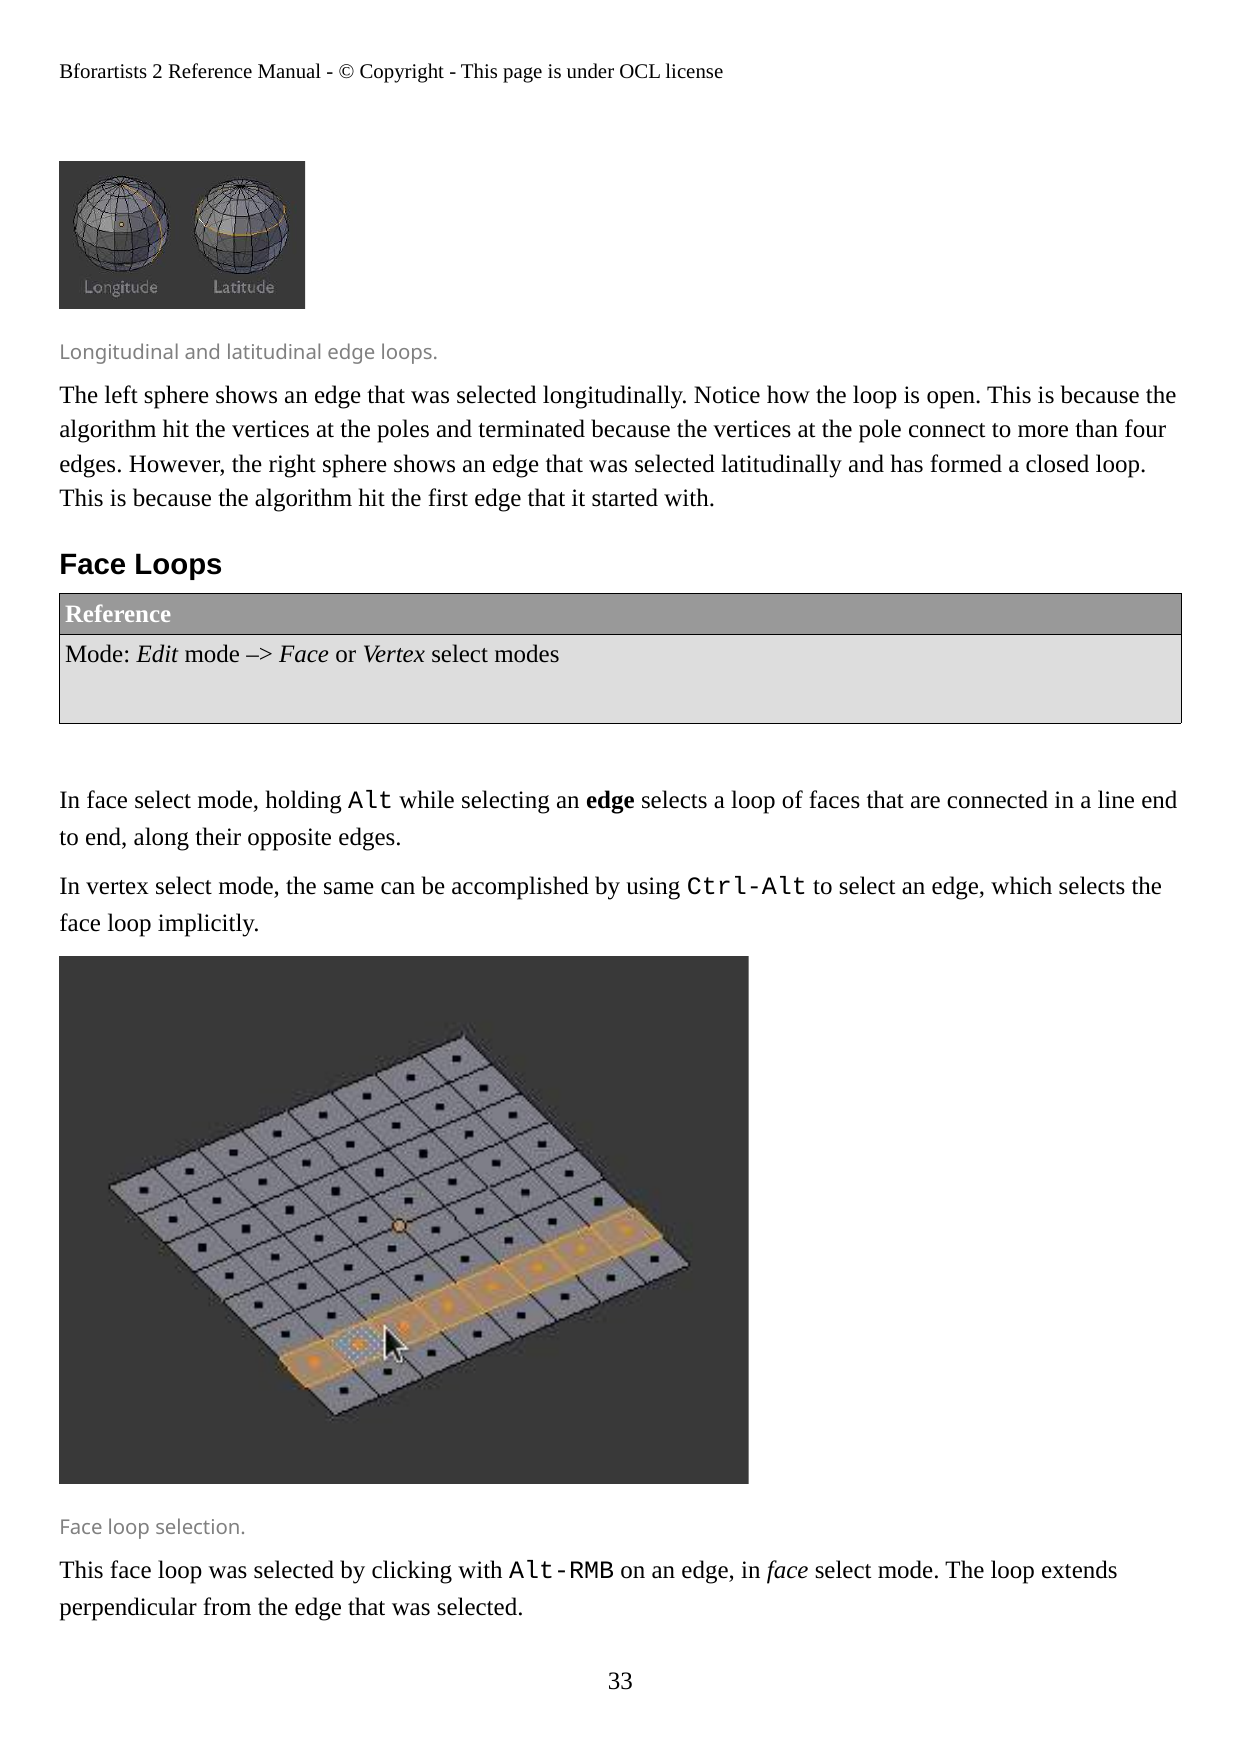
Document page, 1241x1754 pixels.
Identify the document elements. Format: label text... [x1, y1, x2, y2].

text This face loop was selected by clicking with Alt-RMB on an edge, in face select mode. The loop extends perpendicular from the edge that was selected. [59, 1555, 1181, 1621]
picture [59, 956, 749, 1484]
text Longitudinal and latitudinal edge loops. [59, 334, 1181, 365]
text In vertex select mode, the same can be accomplished by using Ctrl-Alt to select an edge, which selects the face loop implicitly. [59, 871, 1181, 936]
subtitle Face Loops [59, 547, 1181, 581]
table_cell Mode: Edit mode –> Face or Vertex select modes [60, 635, 1181, 723]
text The left sphere shows an edge that was selected longitudinally. Notice how the loop is open. This is because the algorithm hit the vertices at the poles and terminated because the vertices at the pole connect to more than four edges. However, the right sphere shows an edge that was selected latitudinally and has formed a closed loop. This is because the algorithm hit the first edge that it started with. [59, 380, 1181, 512]
table_header Reference [60, 594, 1181, 634]
text Face loop selection. [59, 1509, 1181, 1541]
picture [59, 161, 306, 309]
text In face select mode, holding Alt while selecting an edge selects a loop of faces that are connected in a line end to end, along their opposite edges. [59, 786, 1181, 851]
